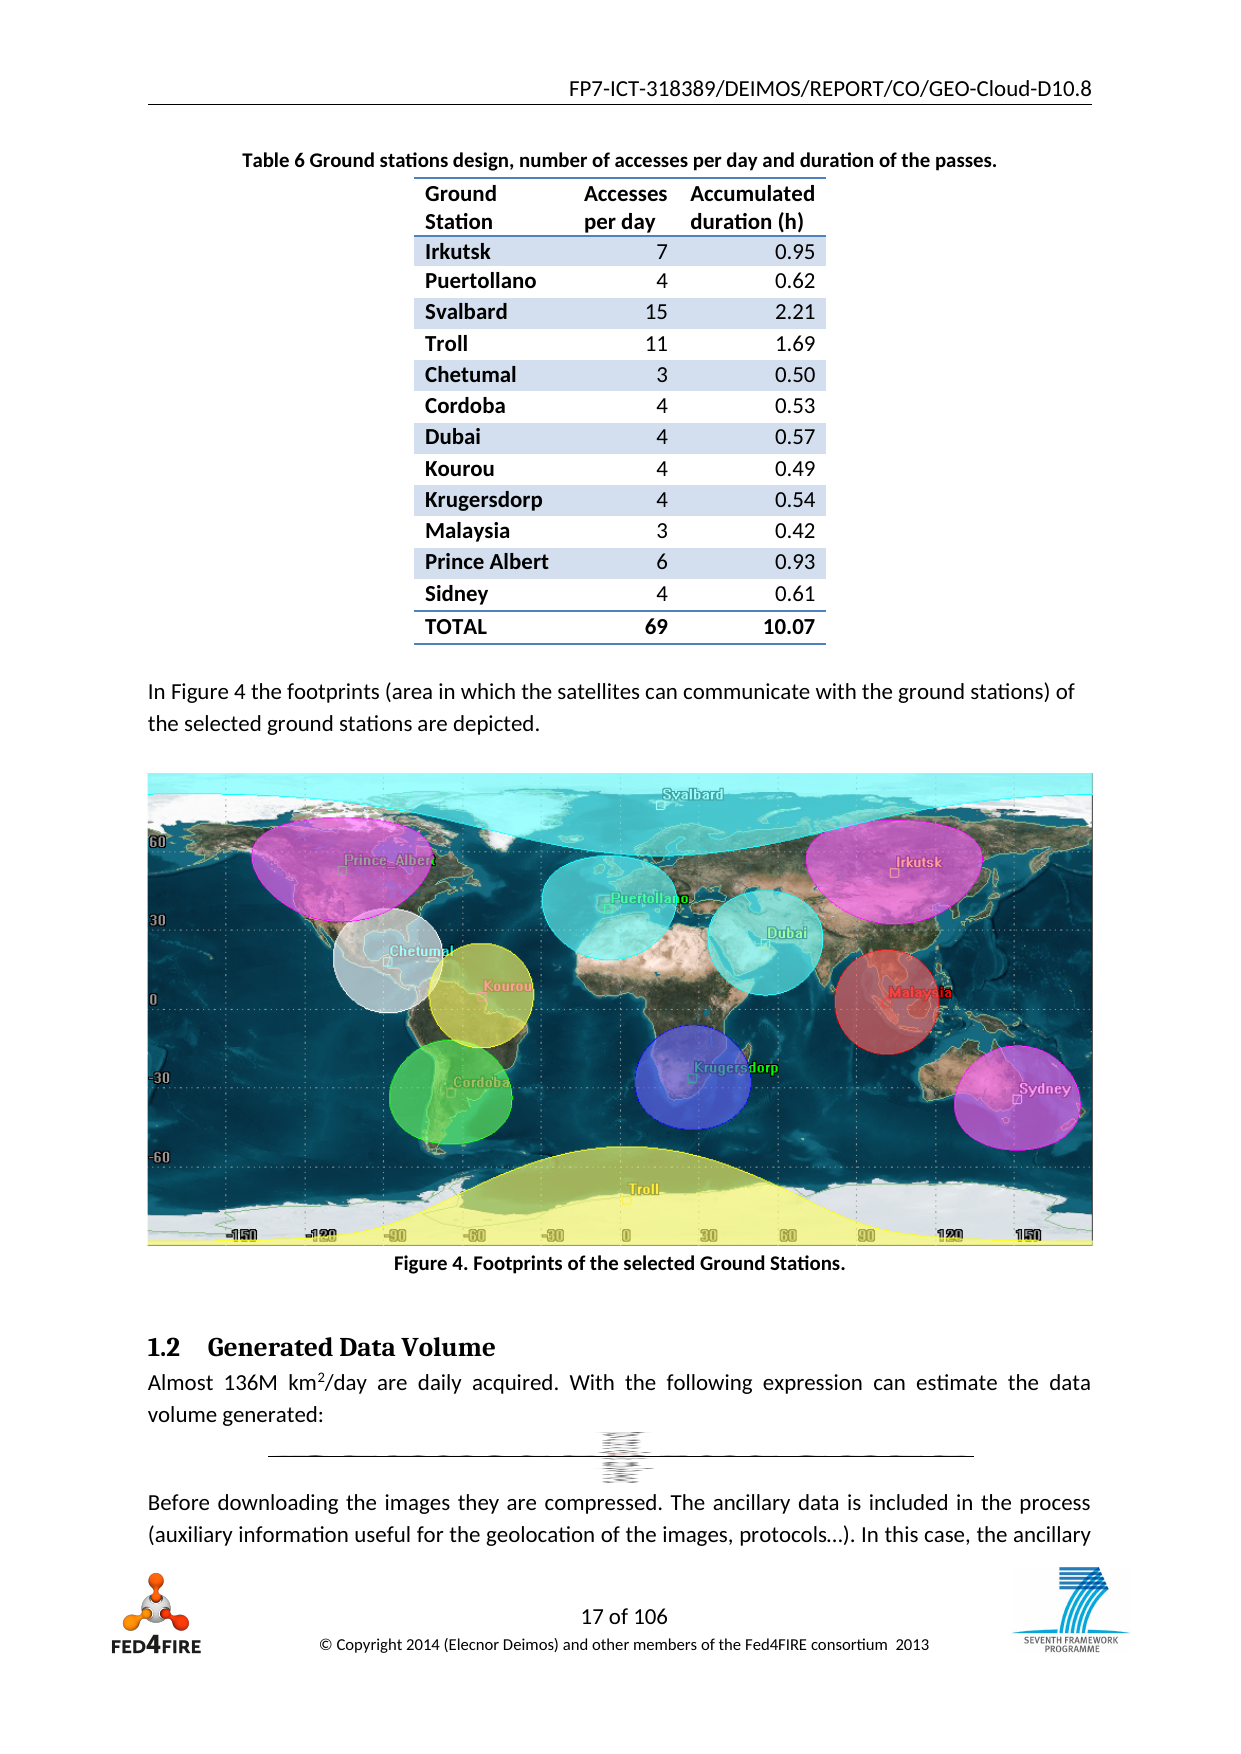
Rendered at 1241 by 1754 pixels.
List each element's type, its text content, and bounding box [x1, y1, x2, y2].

table_cell 0.62 [679, 266, 826, 297]
table_cell 0.57 [679, 423, 826, 454]
table_cell 4 [573, 423, 679, 454]
table_cell 15 [573, 298, 679, 329]
table_cell Puertollano [414, 266, 573, 297]
table_cell 0.49 [679, 454, 826, 485]
table_cell Dubai [414, 423, 573, 454]
text Table 6 Ground stations design, number of accesses per day and duration of the passes. [148, 148, 1092, 173]
table_cell Sidney [414, 579, 573, 610]
table_header Accumulated duration (h) [679, 179, 826, 235]
table_cell 2.21 [679, 298, 826, 329]
table_cell 0.53 [679, 391, 826, 422]
text Figure 4. Footprints of the selected Ground Stations. [148, 1250, 1092, 1276]
table_cell Kourou [414, 454, 573, 485]
table_cell 3 [573, 360, 679, 391]
table_cell 7 [573, 237, 679, 266]
table_cell 0.93 [679, 548, 826, 579]
subtitle Generated Data Volume [148, 1332, 1092, 1363]
table_cell Malaysia [414, 516, 573, 547]
text In Figure 4 the footprints (area in which the satellites can communicate with the ground stations) of the selected ground stations are depicted. [148, 677, 1092, 737]
table_cell 6 [573, 548, 679, 579]
table_cell Chetumal [414, 360, 573, 391]
table_cell 0.61 [679, 579, 826, 610]
table_cell Cordoba [414, 391, 573, 422]
table_cell Irkutsk [414, 237, 573, 266]
table_cell 0.95 [679, 237, 826, 266]
table_cell TOTAL [414, 612, 573, 643]
table_cell 10.07 [679, 612, 826, 643]
table_cell 4 [573, 266, 679, 297]
table_header Accesses per day [573, 179, 679, 235]
table_cell 69 [573, 612, 679, 643]
table_cell 3 [573, 516, 679, 547]
table_cell 0.42 [679, 516, 826, 547]
table_cell Krugersdorp [414, 485, 573, 516]
table_cell 4 [573, 579, 679, 610]
table_cell 4 [573, 485, 679, 516]
table_header Ground Station [414, 179, 573, 235]
text Before downloading the images they are compressed. The ancillary data is included in the process (auxiliary information useful for the geolocation of the images, protocols…). In this case, the ancillary [148, 1488, 1092, 1548]
table_cell Prince Albert [414, 548, 573, 579]
table_cell 11 [573, 329, 679, 360]
table_cell 4 [573, 454, 679, 485]
table_cell 4 [573, 391, 679, 422]
table_cell 0.50 [679, 360, 826, 391]
table_cell 1.69 [679, 329, 826, 360]
table_cell Troll [414, 329, 573, 360]
table_cell 0.54 [679, 485, 826, 516]
table_cell Svalbard [414, 298, 573, 329]
text Almost 136M km2/day are daily acquired. With the following expression can estimate the data volume generated: [148, 1368, 1092, 1428]
